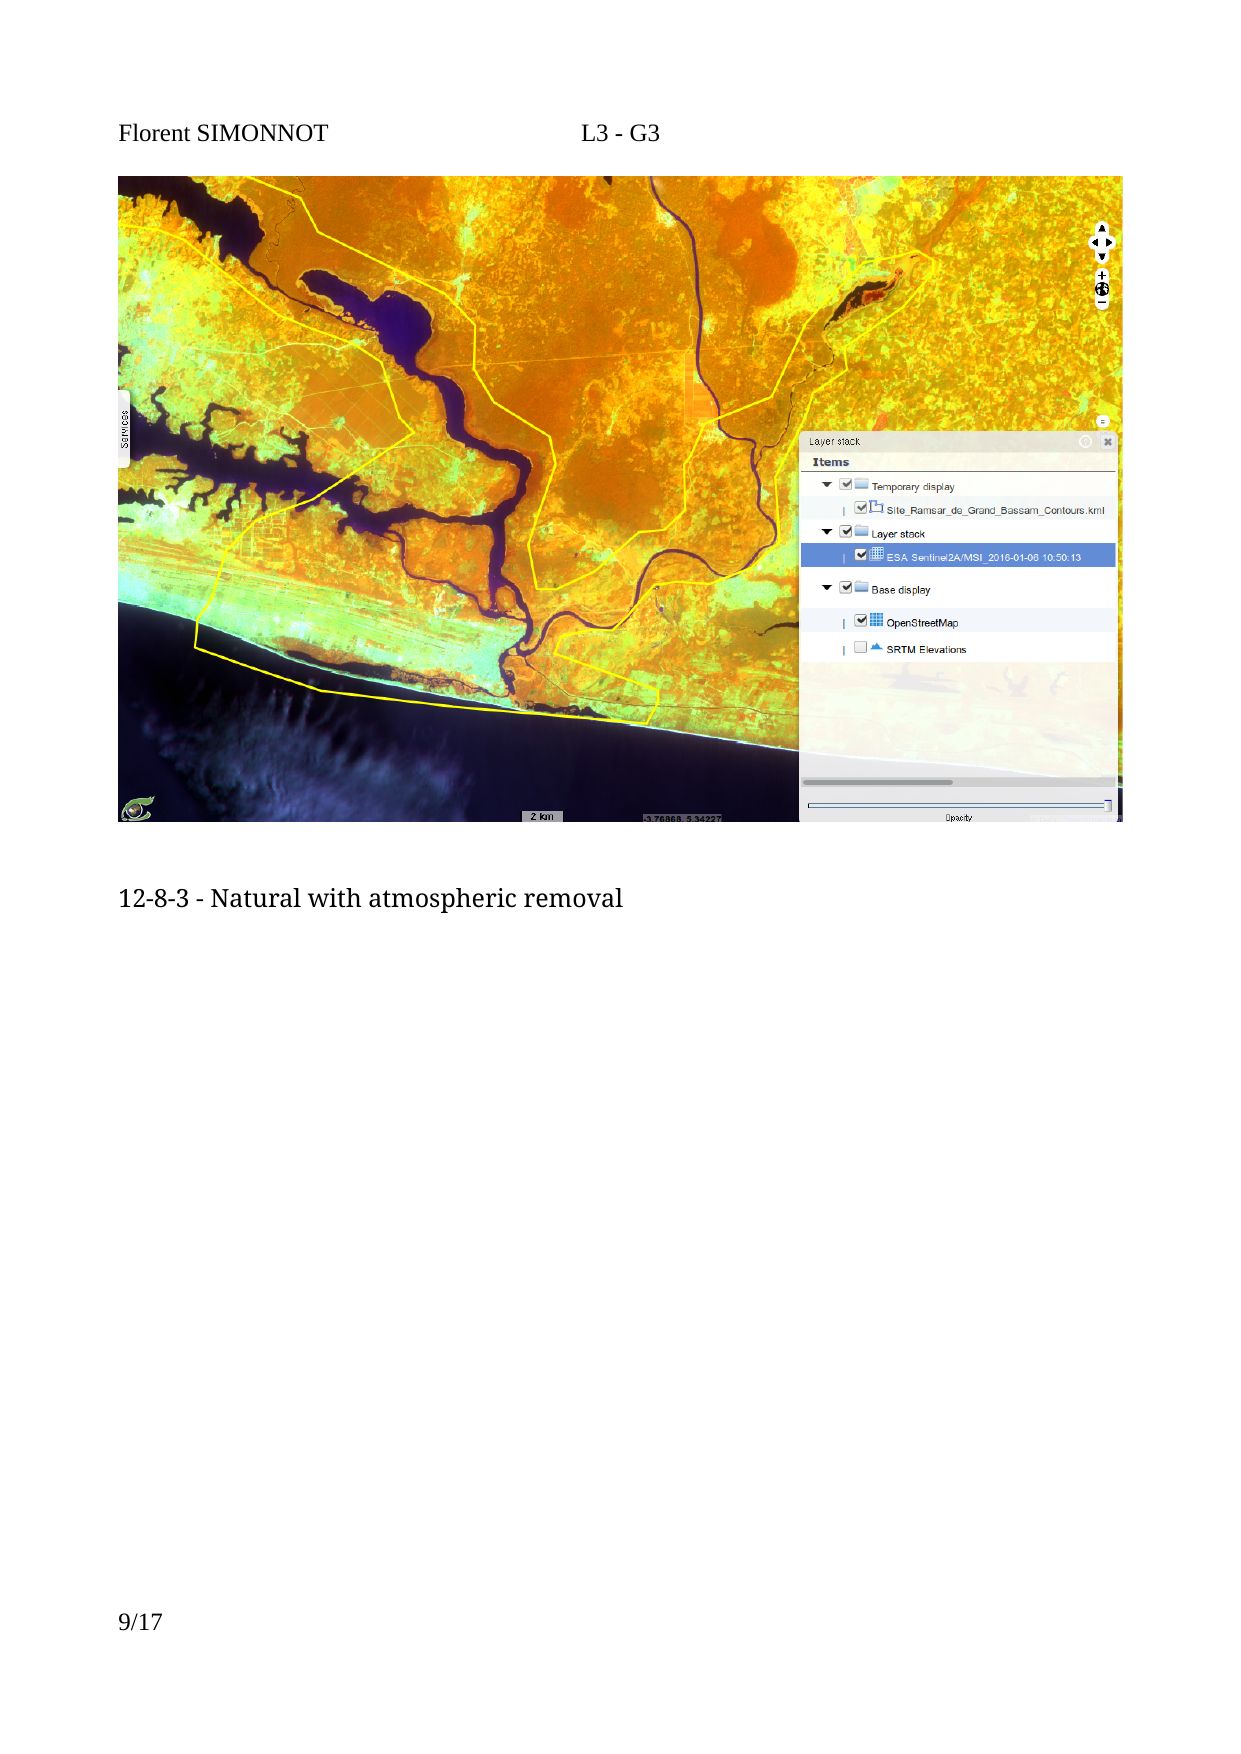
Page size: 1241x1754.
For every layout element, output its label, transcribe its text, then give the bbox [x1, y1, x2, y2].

picture [118, 176, 1123, 822]
text 12-8-3 - Natural with atmospheric removal [118, 881, 1123, 915]
